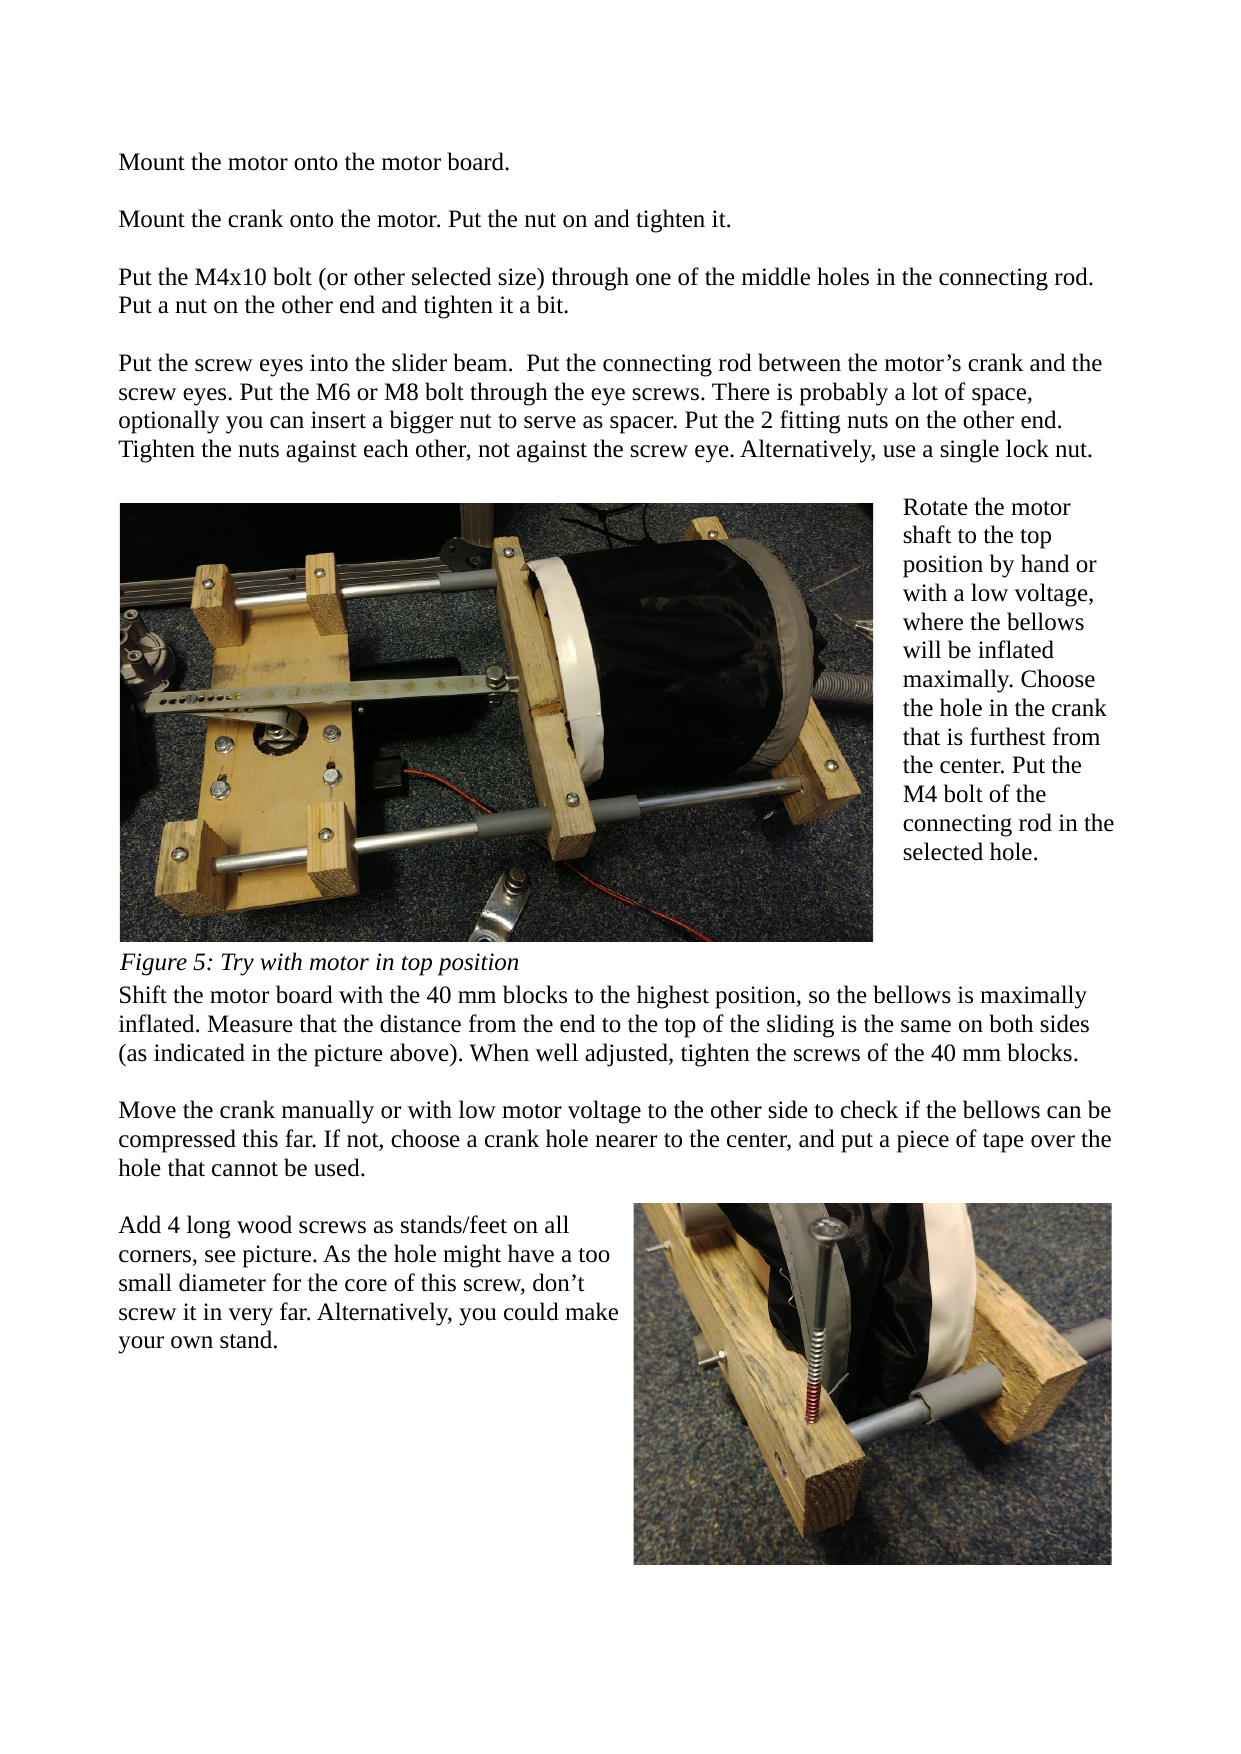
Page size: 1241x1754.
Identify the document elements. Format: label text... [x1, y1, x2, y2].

text Put the screw eyes into the slider beam. Put the connecting rod between the motor’s crank and the screw eyes. Put the M6 or M8 bolt through the eye screws. There is probably a lot of space, optionally you can insert a bigger nut to serve as spacer. Put the 2 fitting nuts on the other end. Tighten the nuts against each other, not against the screw eye. Alternatively, use a single lock nut. [118, 348, 1122, 463]
picture [119, 503, 874, 942]
text Mount the motor onto the motor board. [118, 147, 1122, 176]
text Rotate the motor shaft to the top position by hand or with a low voltage, where the bellows will be inflated maximally. Choose the hole in the crank that is furthest from the center. Put the M4 bolt of the connecting rod in the selected hole. [873, 492, 1122, 866]
text Add 4 long wood screws as stands/feet on all corners, see picture. As the hole might have a too small diameter for the core of this screw, don’t screw it in very far. Alternatively, you could make your own stand. [118, 1211, 633, 1354]
text Move the crank manually or with low motor voltage to the other side to check if the bellows can be compressed this far. If not, choose a crank hole nearer to the center, and put a piece of tape over the hole that cannot be used. [118, 1096, 1122, 1182]
text Put the M4x10 bolt (or other selected size) through one of the middle holes in the connecting rod. Put a nut on the other end and tighten it a bit. [118, 262, 1122, 319]
text Figure 5: Try with motor in top position [120, 942, 873, 975]
picture [633, 1203, 1112, 1565]
text Shift the motor board with the 40 mm blocks to the highest position, so the bellows is maximally inflated. Measure that the distance from the end to the top of the sliding is the same on both sides (as indicated in the picture above). When well adjusted, tighten the screws of the 40 mm blocks. [118, 981, 1122, 1067]
text Mount the crank onto the motor. Put the nut on and tighten it. [118, 204, 1122, 233]
